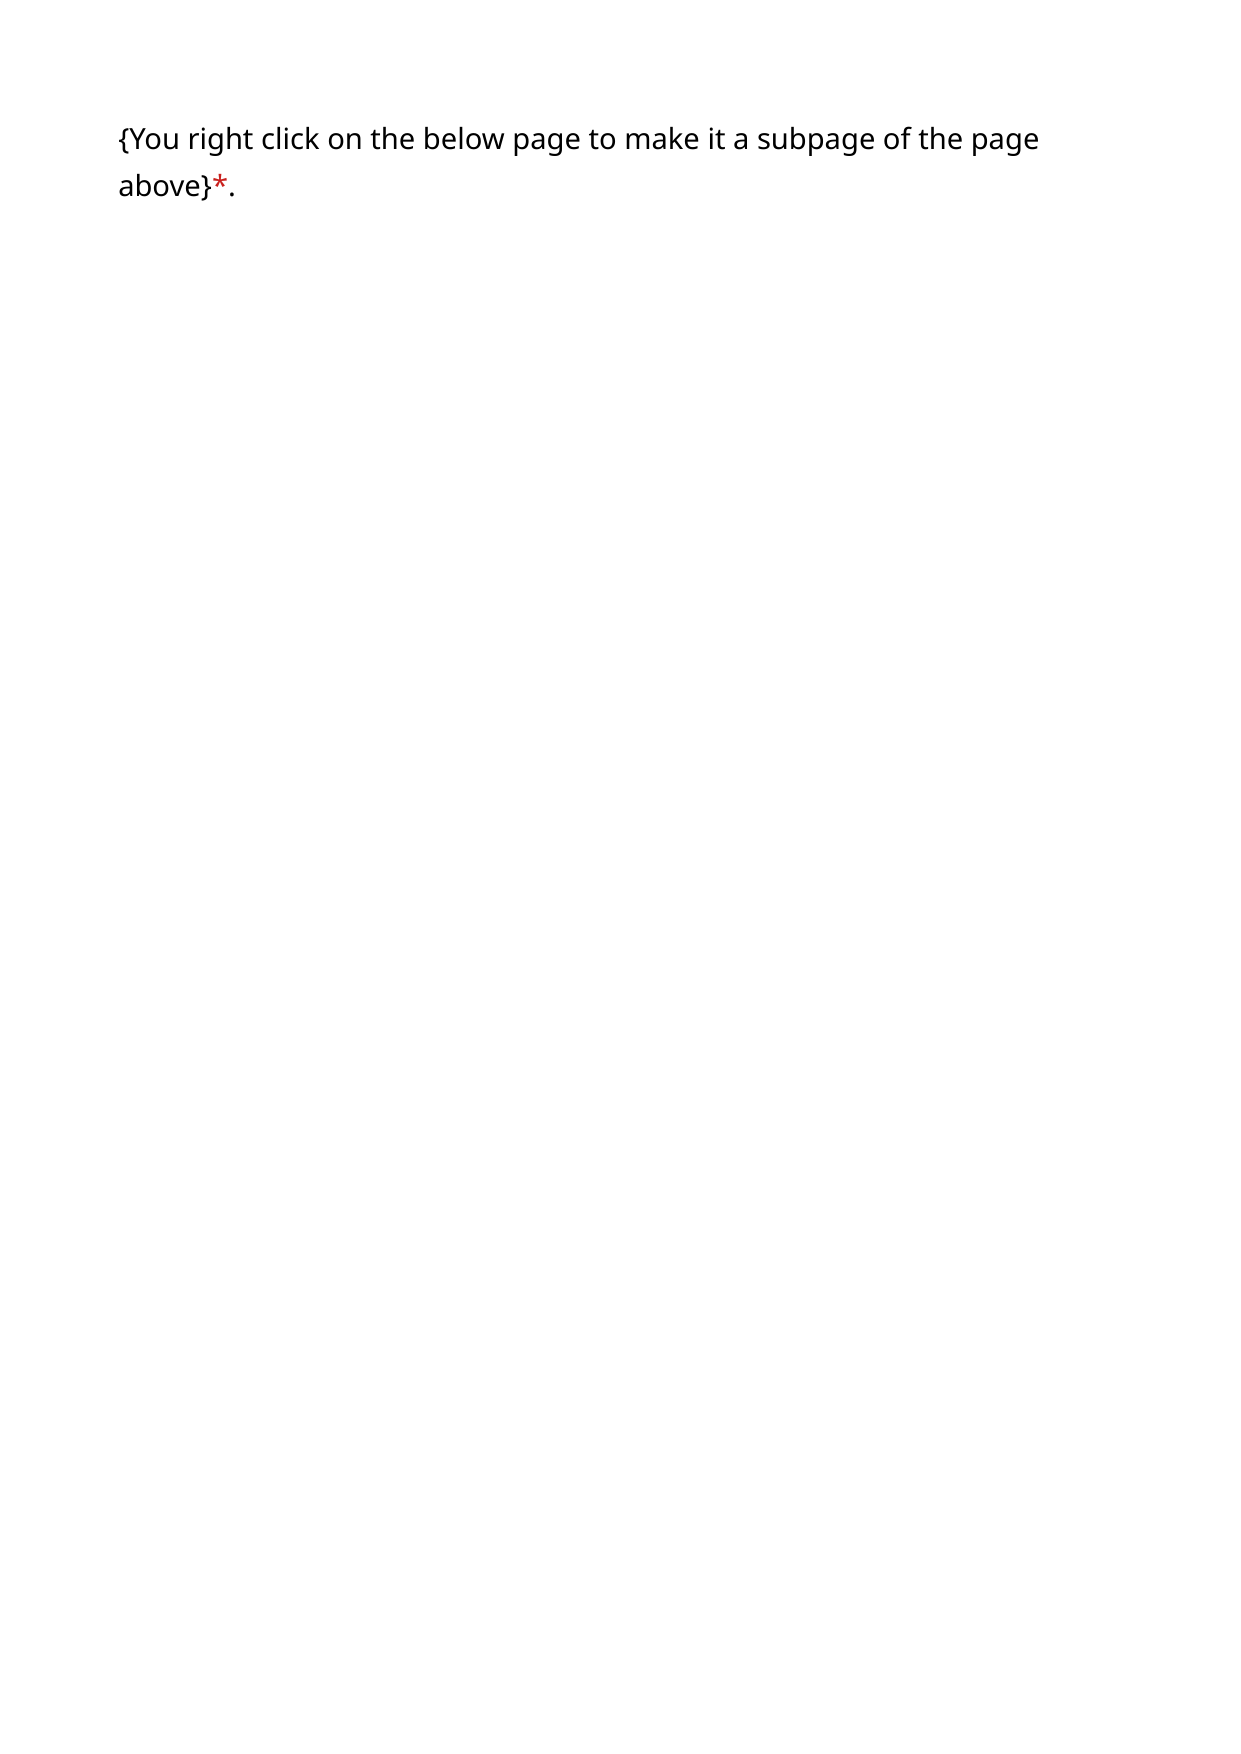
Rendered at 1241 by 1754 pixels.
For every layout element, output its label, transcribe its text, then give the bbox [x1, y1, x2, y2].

text {You right click on the below page to make it a subpage of the page above}*. [118, 118, 1122, 205]
